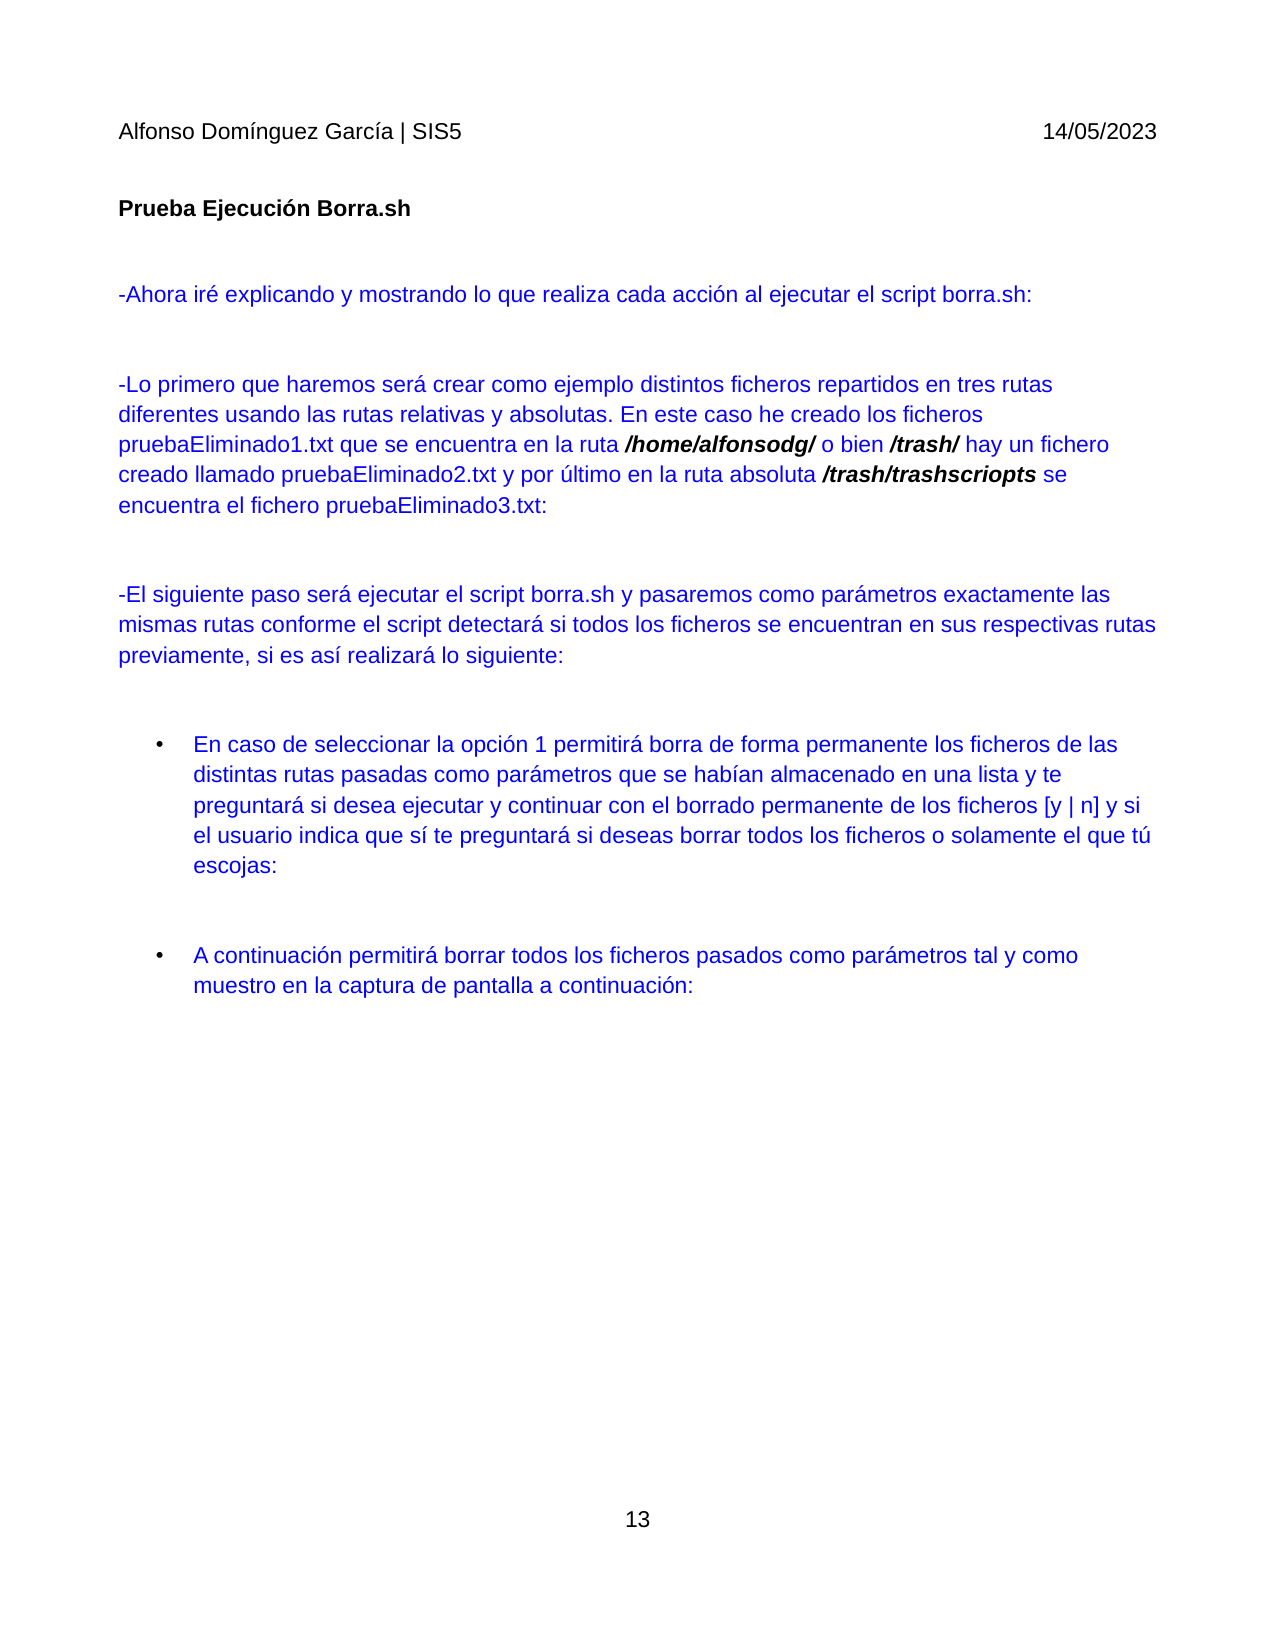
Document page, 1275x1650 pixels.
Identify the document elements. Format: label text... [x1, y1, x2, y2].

subtitle Prueba Ejecución Borra.sh [118, 195, 1157, 221]
list A continuación permitirá borrar todos los ficheros pasados como parámetros tal y como muestro en la captura de pantalla a continuación: [156, 942, 1157, 998]
list En caso de seleccionar la opción 1 permitirá borra de forma permanente los ficheros de las distintas rutas pasadas como parámetros que se habían almacenado en una lista y te preguntará si desea ejecutar y continuar con el borrado permanente de los ficheros [y | n] y si el usuario indica que sí te preguntará si deseas borrar todos los ficheros o solamente el que tú escojas: [156, 731, 1157, 878]
text -Lo primero que haremos será crear como ejemplo distintos ficheros repartidos en tres rutas diferentes usando las rutas relativas y absolutas. En este caso he creado los ficheros pruebaEliminado1.txt que se encuentra en la ruta /home/alfonsodg/ o bien /trash/ hay un fichero creado llamado pruebaEliminado2.txt y por último en la ruta absoluta /trash/trashscriopts se encuentra el fichero pruebaEliminado3.txt: [118, 371, 1157, 518]
text -Ahora iré explicando y mostrando lo que realiza cada acción al ejecutar el script borra.sh: [118, 281, 1157, 308]
text -El siguiente paso será ejecutar el script borra.sh y pasaremos como parámetros exactamente las mismas rutas conforme el script detectará si todos los ficheros se encuentran en sus respectivas rutas previamente, si es así realizará lo siguiente: [118, 581, 1157, 668]
